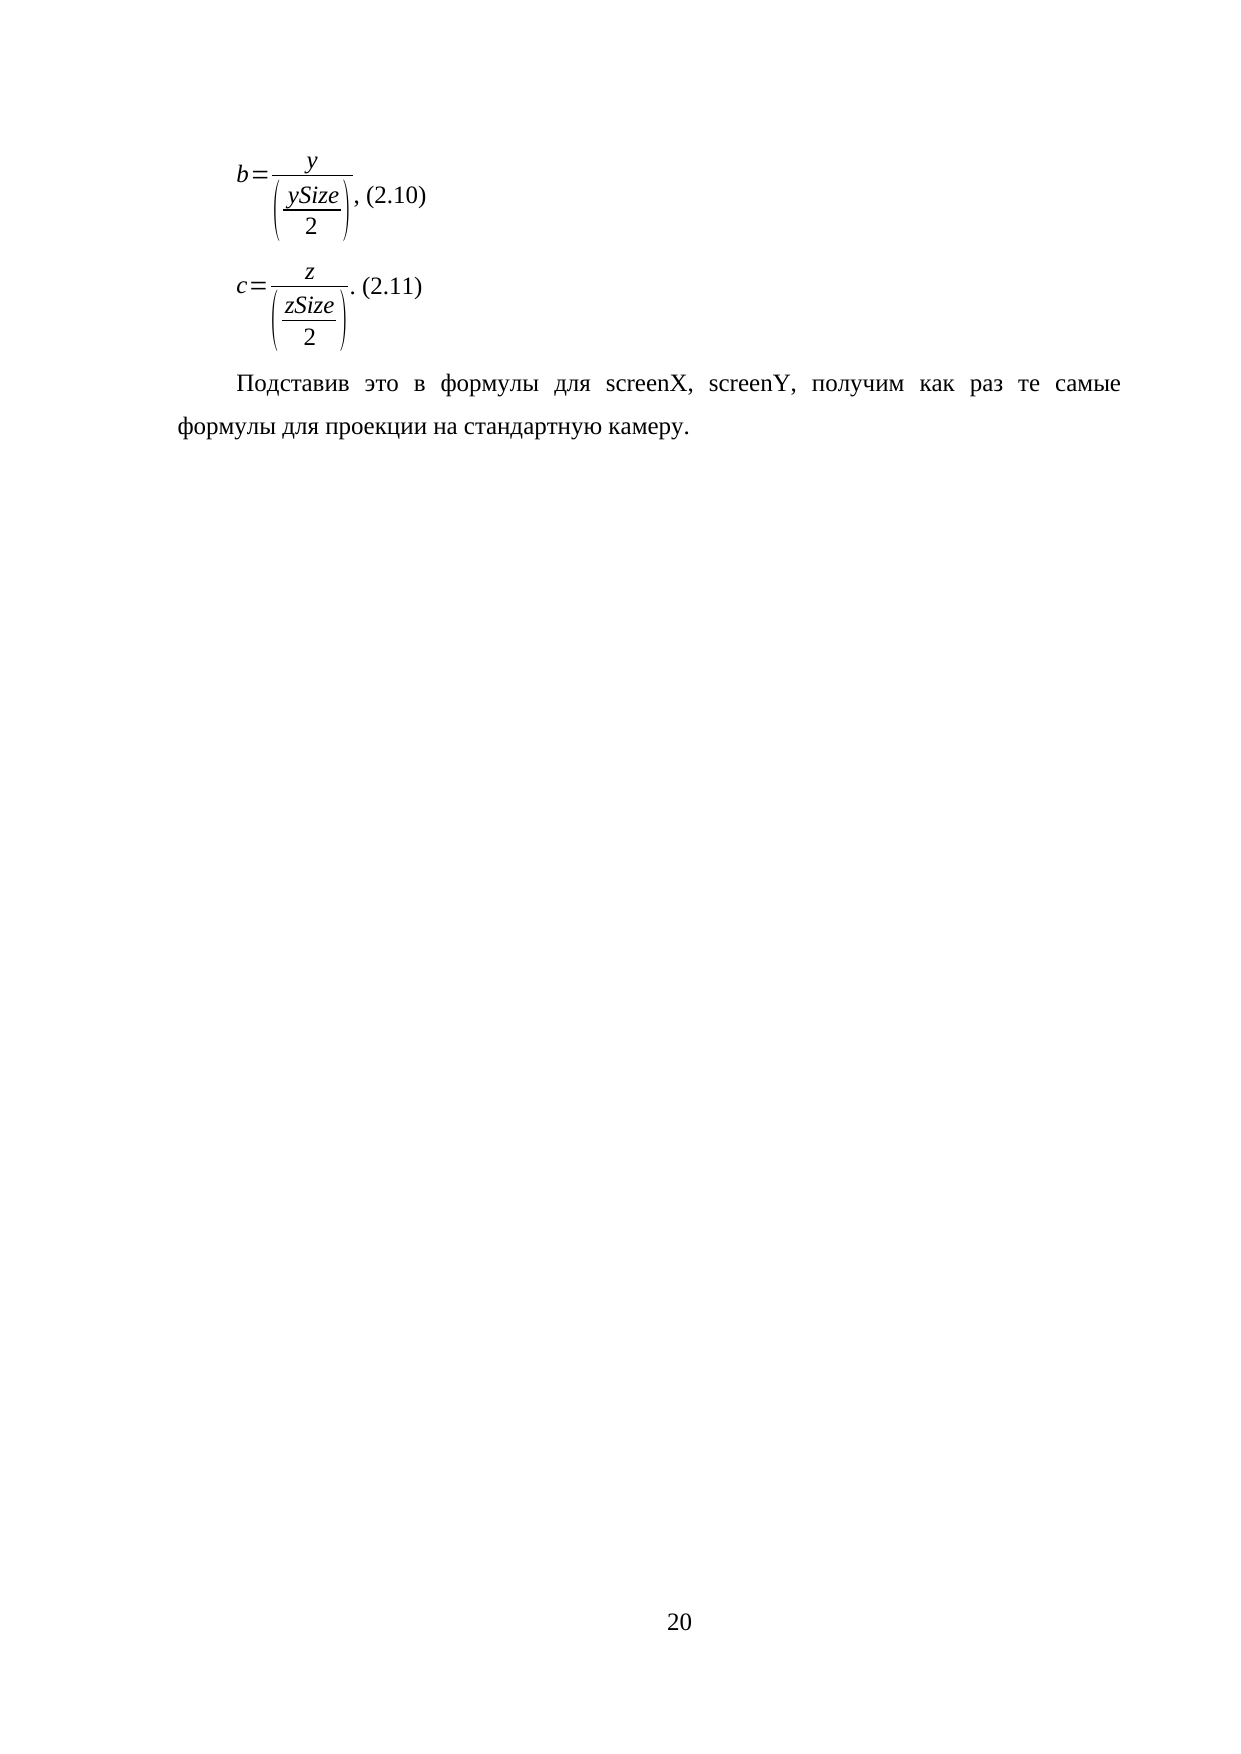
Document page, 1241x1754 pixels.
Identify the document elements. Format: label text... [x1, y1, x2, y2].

text , (2.10) [177, 147, 1122, 243]
text . (2.11) [177, 257, 1122, 354]
text Подставив это в формулы для screenX, screenY, получим как раз те самые формулы для проекции на стандартную камеру. [177, 368, 1122, 440]
